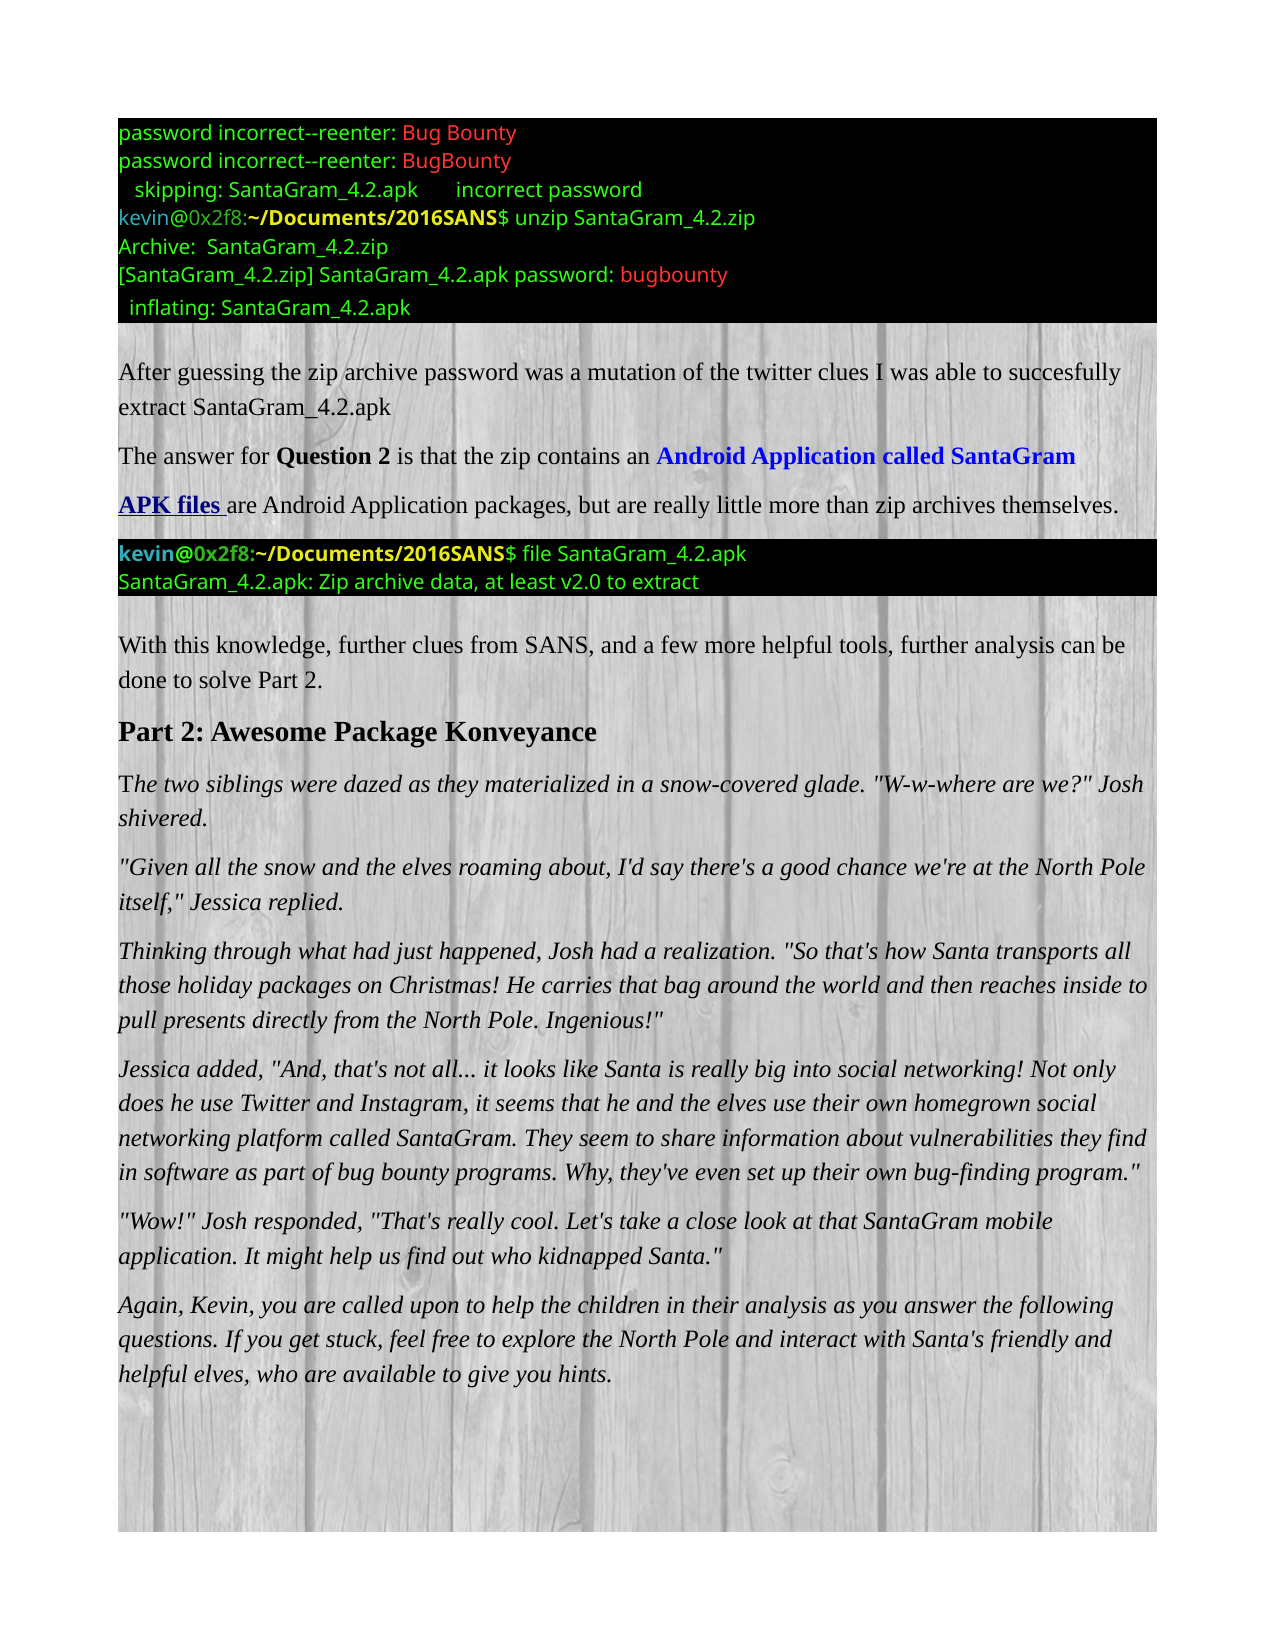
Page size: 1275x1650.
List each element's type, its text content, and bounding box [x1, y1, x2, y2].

picture [118, 693, 1157, 714]
text inflating: SantaGram_4.2.apk [118, 289, 1157, 323]
text Part 2: Awesome Package Konveyance [118, 714, 1157, 747]
picture [118, 915, 1157, 936]
picture [118, 469, 1157, 490]
text Archive: SantaGram_4.2.zip [118, 232, 1157, 260]
picture [118, 519, 1157, 539]
text Jessica added, "And, that's not all... it looks like Santa is really big into social networking! Not only does he use Twitter and Instagram, it seems that he and the elves use their own homegrown social networking platform called SantaGram. They seem to share information about vulnerabilities they find in software as part of bug bounty programs. Why, they've even set up their own bug-finding program." [118, 1054, 1157, 1186]
text password incorrect--reenter: Bug Bounty [118, 118, 1157, 147]
text "Wow!" Josh responded, "That's really cool. Let's take a close look at that SantaGram mobile application. It might help us find out who kidnapped Santa." [118, 1206, 1157, 1269]
picture [118, 421, 1157, 441]
picture [118, 747, 1157, 769]
text Thinking through what had just happened, Josh had a realization. "So that's how Santa transports all those holiday packages on Christmas! He carries that bag around the world and then reaches inside to pull presents directly from the North Pole. Ingenious!" [118, 936, 1157, 1033]
text kevin@0x2f8:~/Documents/2016SANS$ file SantaGram_4.2.apk [118, 539, 1157, 567]
text "Given all the snow and the elves roaming about, I'd say there's a good chance we're at the North Pole itself," Jessica replied. [118, 852, 1157, 915]
text password incorrect--reenter: BugBounty [118, 147, 1157, 175]
text After guessing the zip archive password was a mutation of the twitter clues I was able to succesfully extract SantaGram_4.2.apk [118, 323, 1157, 421]
text skipping: SantaGram_4.2.apk incorrect password [118, 175, 1157, 203]
picture [118, 832, 1157, 852]
picture [118, 1387, 1157, 1532]
text [SantaGram_4.2.zip] SantaGram_4.2.apk password: bugbounty [118, 260, 1157, 289]
text Again, Kevin, you are called upon to help the children in their analysis as you answer the following questions. If you get stuck, feel free to explore the North Pole and interact with Santa's friendly and helpful elves, who are available to give you hints. [118, 1290, 1157, 1387]
text The two siblings were dazed as they materialized in a snow-covered glade. "W-w-where are we?" Josh shivered. [118, 769, 1157, 832]
text With this knowledge, further clues from SANS, and a few more helpful tools, further analysis can be done to solve Part 2. [118, 596, 1157, 693]
text SantaGram_4.2.apk: Zip archive data, at least v2.0 to extract [118, 567, 1157, 596]
text kevin@0x2f8:~/Documents/2016SANS$ unzip SantaGram_4.2.zip [118, 203, 1157, 232]
picture [118, 1033, 1157, 1054]
text APK files are Android Application packages, but are really little more than zip archives themselves. [118, 490, 1157, 519]
text The answer for Question 2 is that the zip contains an Android Application called SantaGram [118, 441, 1157, 469]
picture [118, 1186, 1157, 1206]
picture [118, 1269, 1157, 1290]
